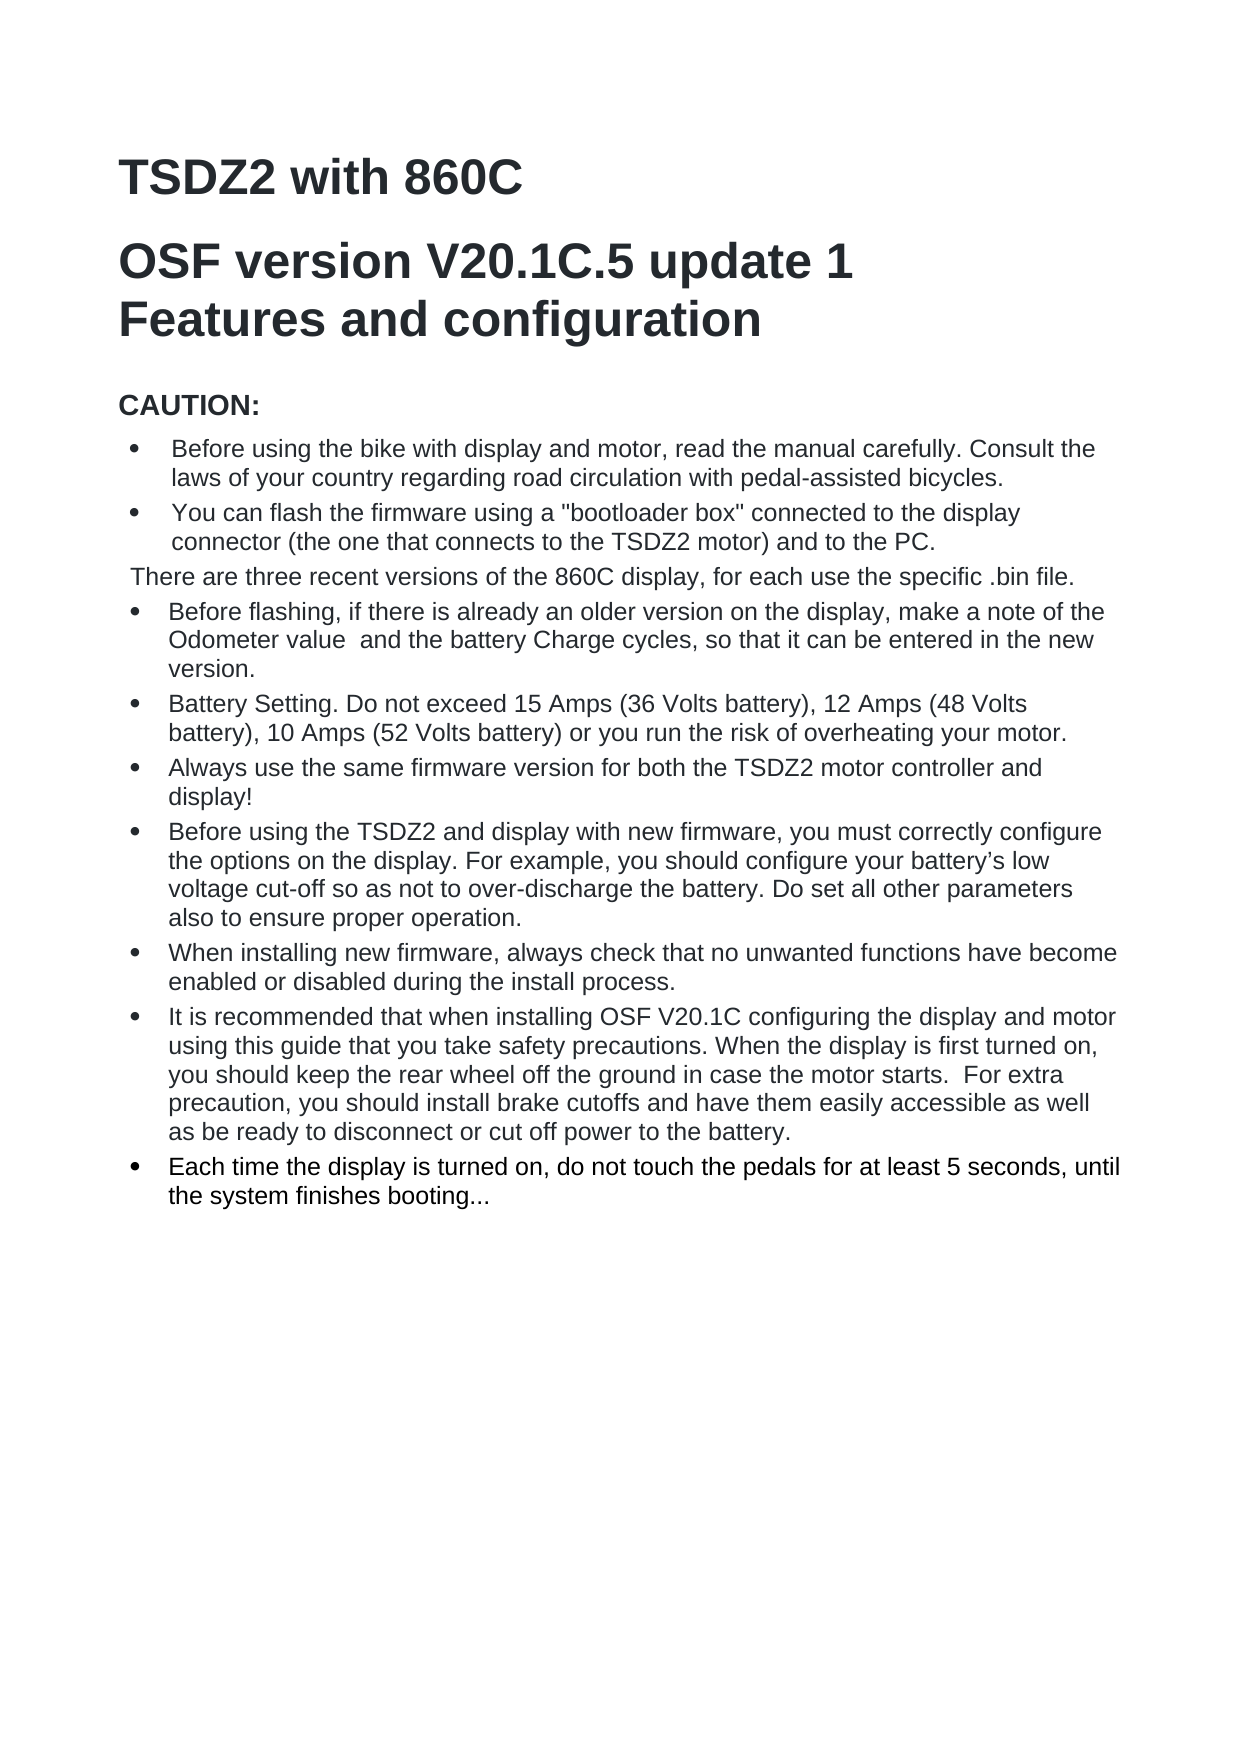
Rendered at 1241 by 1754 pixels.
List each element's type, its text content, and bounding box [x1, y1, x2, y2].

text TSDZ2 with 860C [118, 148, 888, 205]
list Battery Setting. Do not exceed 15 Amps (36 Volts battery), 12 Amps (48 Volts battery), 10 Amps (52 Volts battery) or you run the risk of overheating your motor. [131, 689, 1122, 747]
text OSF version V20.1C.5 update 1 [118, 231, 888, 289]
list Before flashing, if there is already an older version on the display, make a note of the Odometer value and the battery Charge cycles, so that it can be entered in the new version. [131, 596, 1122, 683]
list Each time the display is turned on, do not touch the pedals for at least 5 seconds, until the system finishes booting... [131, 1152, 1122, 1210]
list Always use the same firmware version for both the TSDZ2 motor controller and display! [131, 753, 1122, 811]
text CAUTION: [118, 388, 1122, 421]
list Before using the bike with display and motor, read the manual carefully. Consult the laws of your country regarding road circulation with pedal-assisted bicycles. [130, 434, 1122, 491]
text Features and configuration [118, 289, 1095, 346]
text There are three recent versions of the 860C display, for each use the specific .bin file. [130, 561, 1122, 590]
list You can flash the firmware using a "bootloader box" connected to the display connector (the one that connects to the TSDZ2 motor) and to the PC. [130, 498, 1122, 555]
list When installing new firmware, always check that no unwanted functions have become enabled or disabled during the install process. [131, 938, 1122, 996]
list Before using the TSDZ2 and display with new firmware, you must correctly configure the options on the display. For example, you should configure your battery’s low voltage cut-off so as not to over-discharge the battery. Do set all other parameters also to ensure proper operation. [131, 817, 1122, 932]
list It is recommended that when installing OSF V20.1C configuring the display and motor using this guide that you take safety precautions. When the display is first turned on, you should keep the rear wheel off the ground in case the motor starts. For extra precaution, you should install brake cutoffs and have them easily accessible as well as be ready to disconnect or cut off power to the battery. [131, 1002, 1122, 1146]
